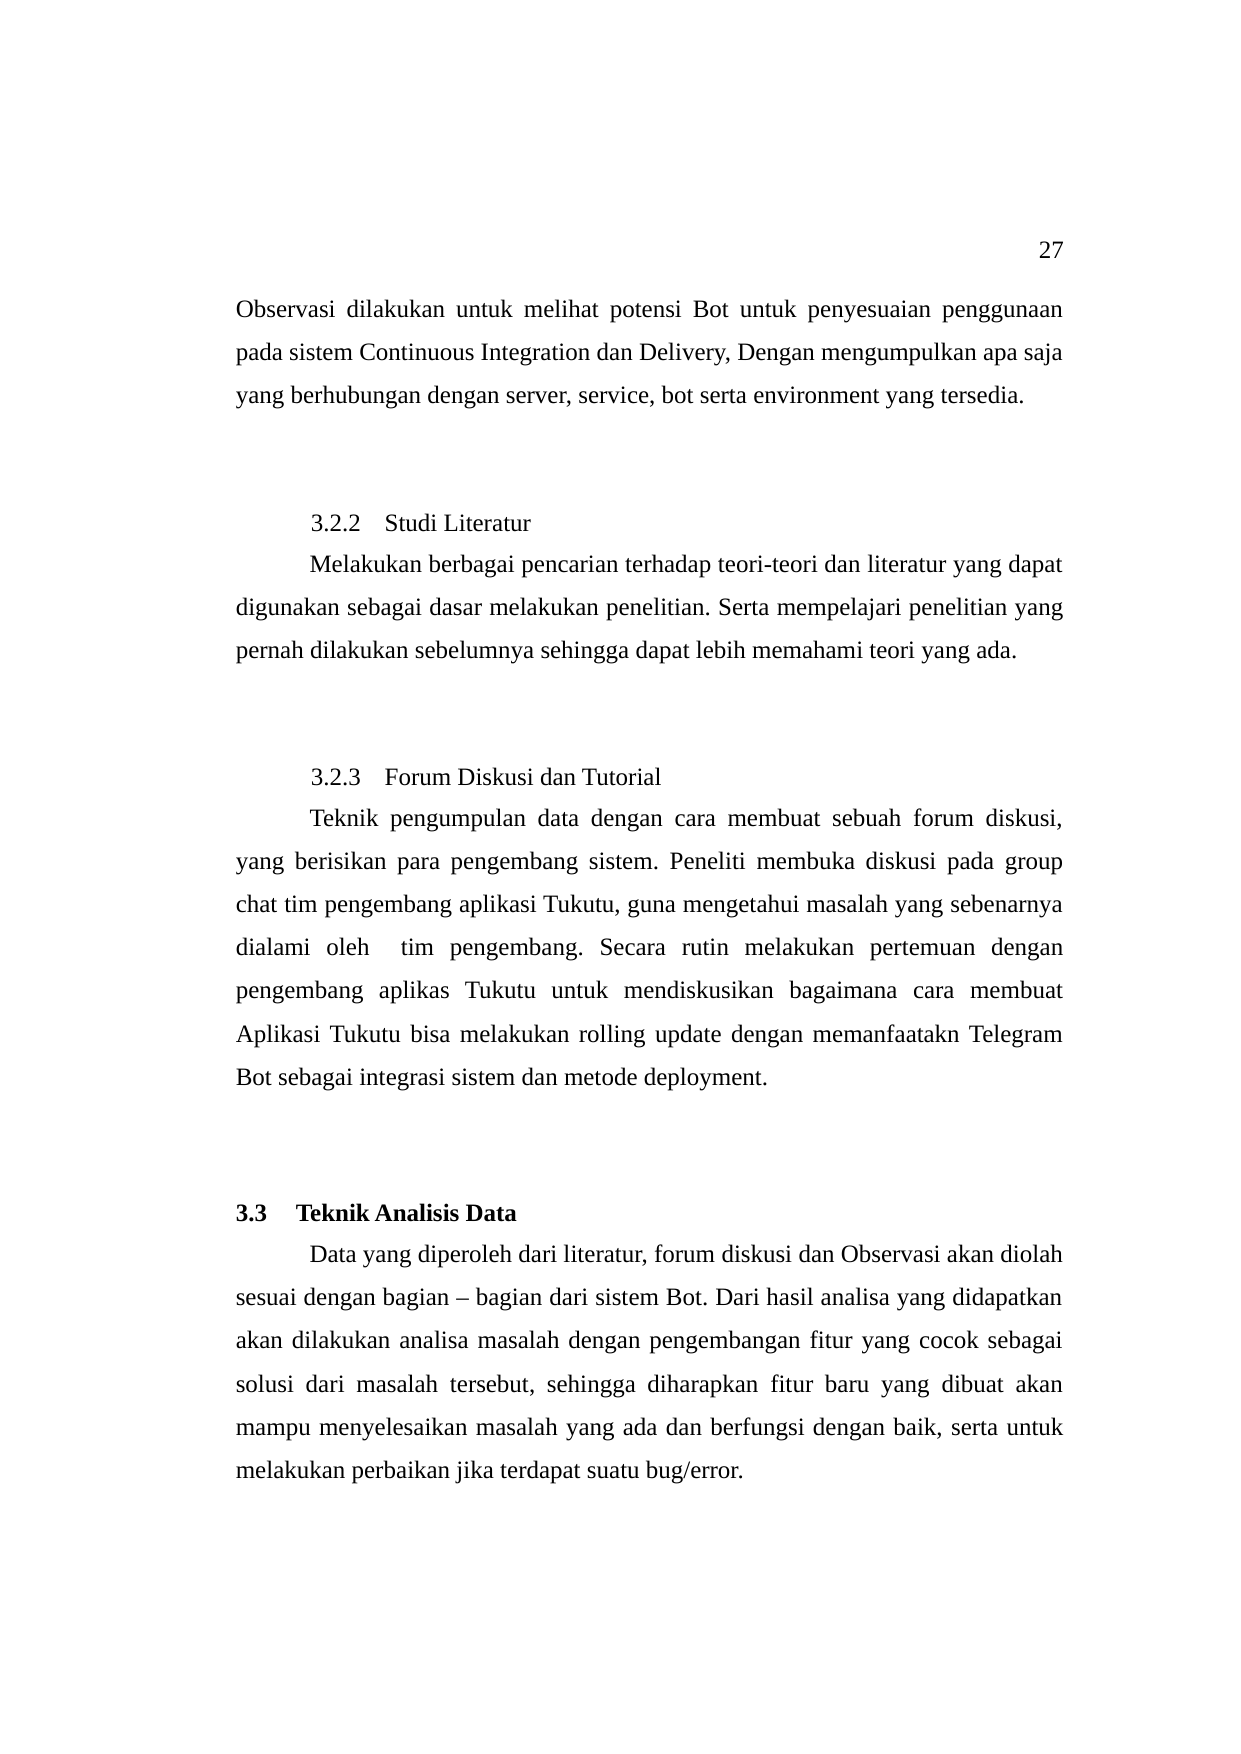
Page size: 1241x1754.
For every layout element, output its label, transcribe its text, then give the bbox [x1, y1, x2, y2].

text Observasi dilakukan untuk melihat potensi Bot untuk penyesuaian penggunaan pada sistem Continuous Integration dan Delivery, Dengan mengumpulkan apa saja yang berhubungan dengan server, service, bot serta environment yang tersedia. [236, 294, 1063, 409]
text Melakukan berbagai pencarian terhadap teori-teori dan literatur yang dapat digunakan sebagai dasar melakukan penelitian. Serta mempelajari penelitian yang pernah dilakukan sebelumnya sehingga dapat lebih memahami teori yang ada. [236, 549, 1063, 664]
subtitle Teknik Analisis Data [236, 1198, 1063, 1227]
text Teknik pengumpulan data dengan cara membuat sebuah forum diskusi, yang berisikan para pengembang sistem. Peneliti membuka diskusi pada group chat tim pengembang aplikasi Tukutu, guna mengetahui masalah yang sebenarnya dialami oleh tim pengembang. Secara rutin melakukan pertemuan dengan pengembang aplikas Tukutu untuk mendiskusikan bagaimana cara membuat Aplikasi Tukutu bisa melakukan rolling update dengan memanfaatakn Telegram Bot sebagai integrasi sistem dan metode deployment. [236, 803, 1063, 1091]
subtitle Forum Diskusi dan Tutorial [311, 762, 1063, 791]
subtitle Studi Literatur [311, 508, 1063, 537]
text Data yang diperoleh dari literatur, forum diskusi dan Observasi akan diolah sesuai dengan bagian – bagian dari sistem Bot. Dari hasil analisa yang didapatkan akan dilakukan analisa masalah dengan pengembangan fitur yang cocok sebagai solusi dari masalah tersebut, sehingga diharapkan fitur baru yang dibuat akan mampu menyelesaikan masalah yang ada dan berfungsi dengan baik, serta untuk melakukan perbaikan jika terdapat suatu bug/error. [236, 1239, 1063, 1484]
